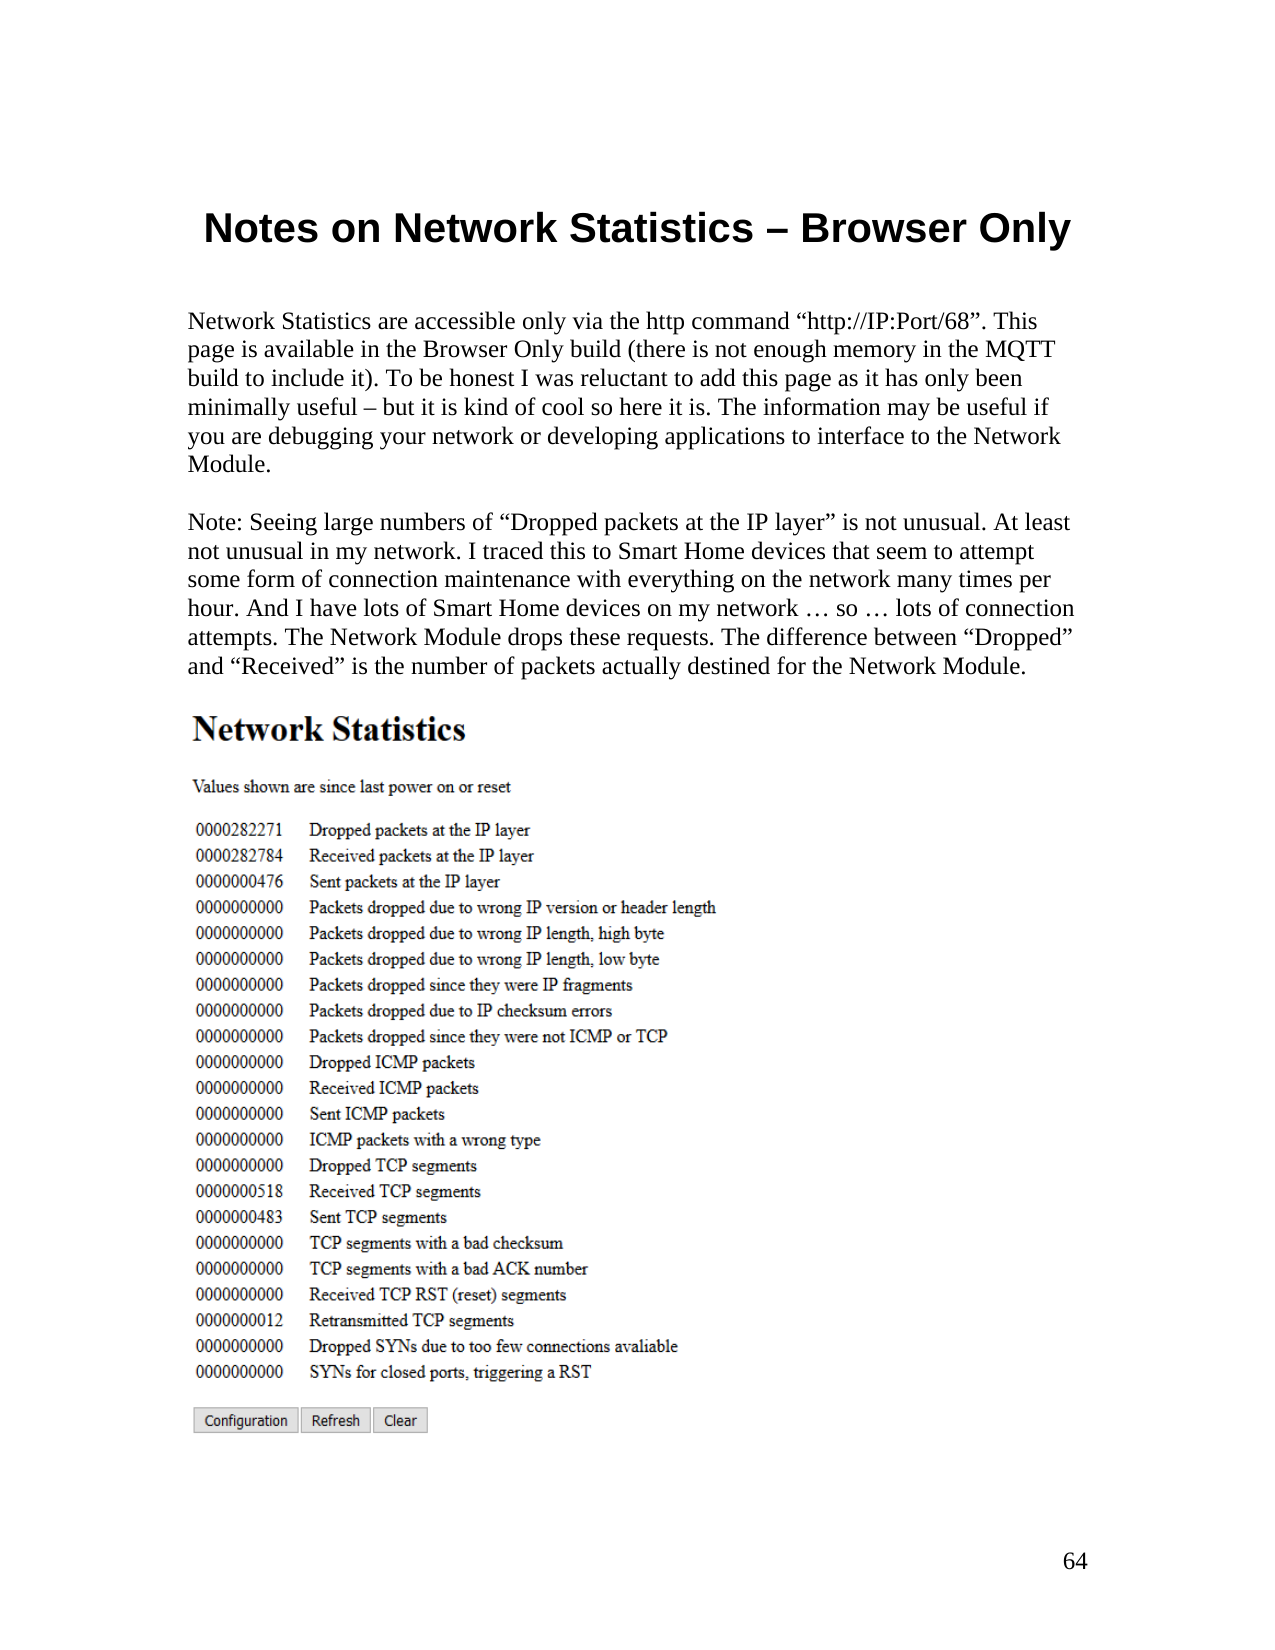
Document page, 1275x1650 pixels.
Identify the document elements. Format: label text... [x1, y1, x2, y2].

text Network Statistics are accessible only via the http command “http://IP:Port/68”. This page is available in the Browser Only build (there is not enough memory in the MQTT build to include it). To be honest I was reluctant to add this page as it has only been minimally useful – but it is kind of cool so here it is. The information may be useful if you are debugging your network or developing applications to interface to the Network Module. [187, 306, 1087, 478]
subtitle Notes on Network Statistics – Browser Only [187, 204, 1087, 252]
text Note: Seeing large numbers of “Dropped packets at the IP layer” is not unusual. At least not unusual in my network. I traced this to Smart Home devices that seem to attempt some form of connection maintenance with everything on the network many times per hour. And I have lots of Smart Home devices on my network … so … lots of connection attempts. The Network Module drops these requests. The difference between “Dropped” and “Received” is the number of packets actually destined for the Network Module. [187, 507, 1087, 679]
picture [187, 708, 741, 1446]
